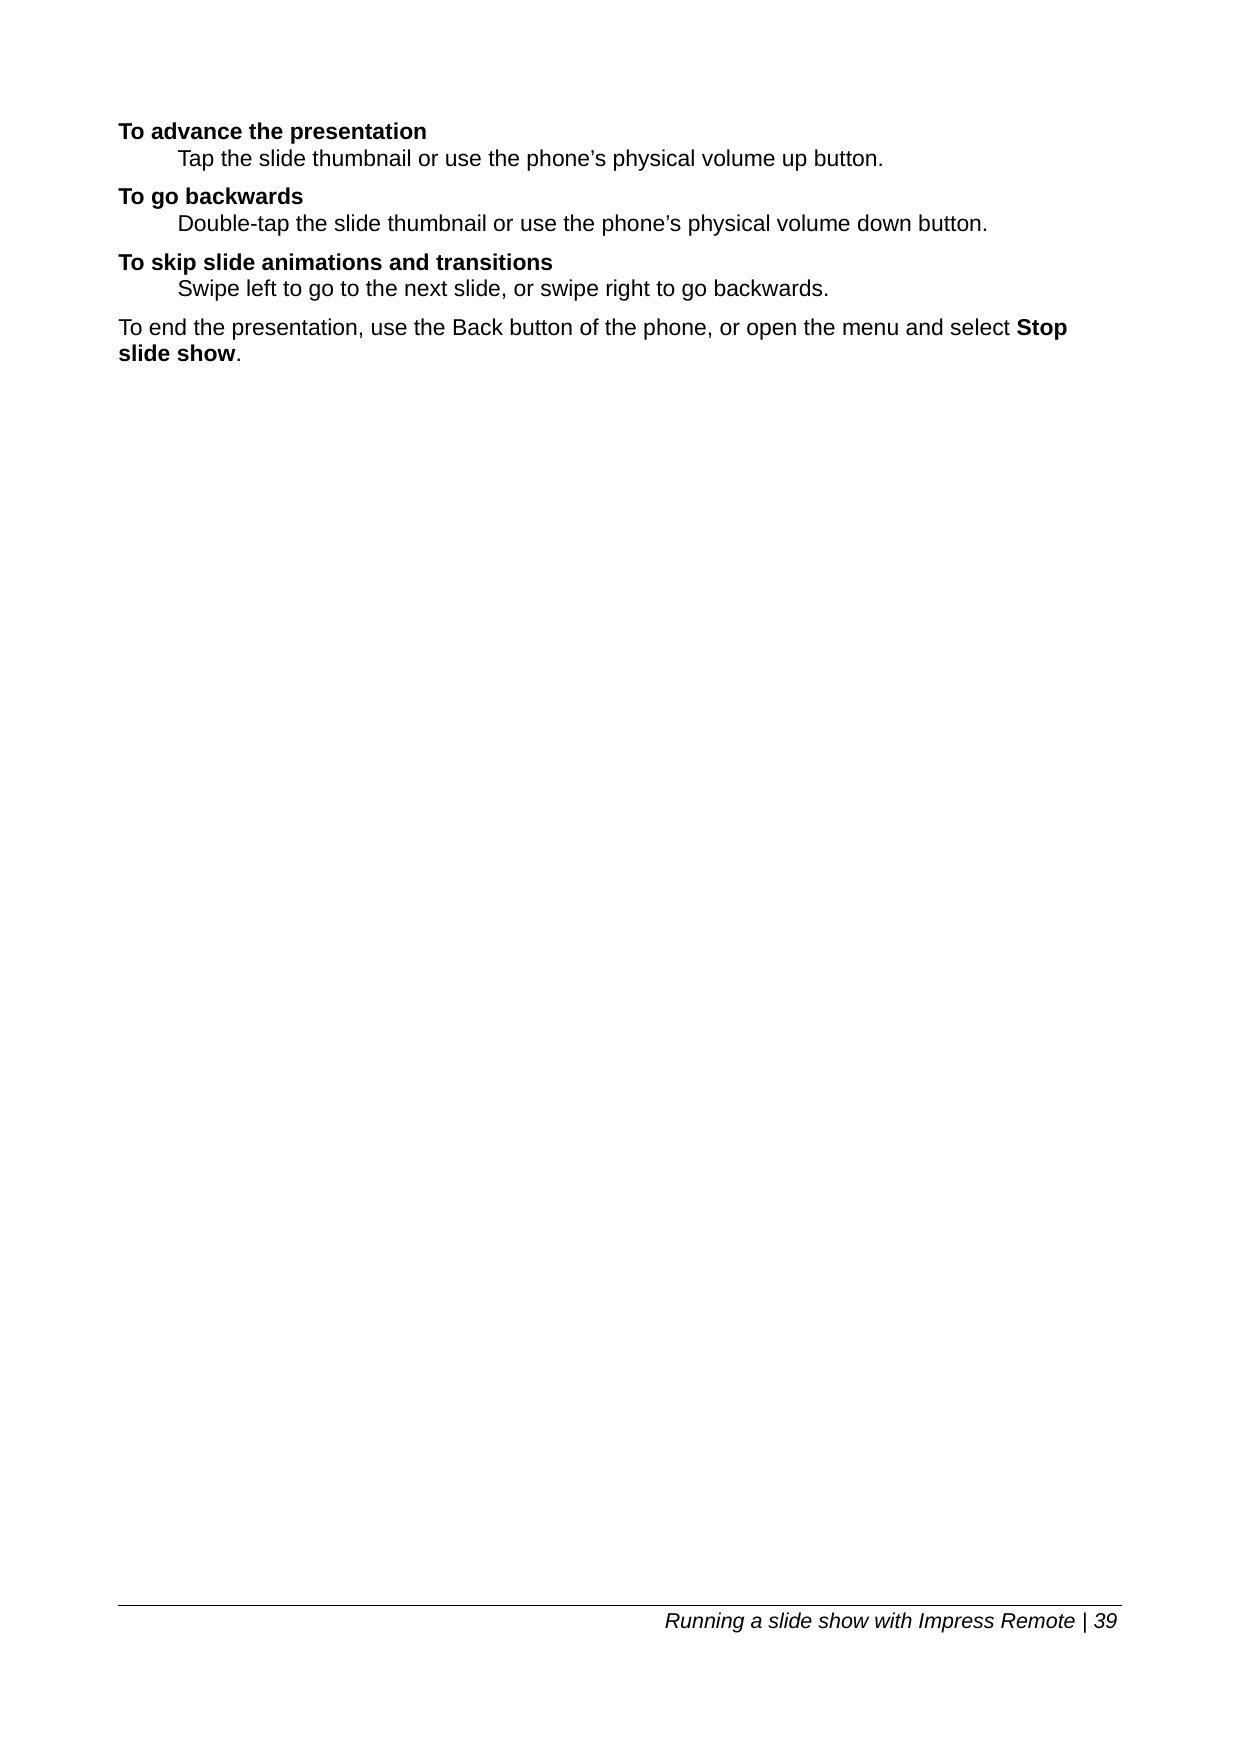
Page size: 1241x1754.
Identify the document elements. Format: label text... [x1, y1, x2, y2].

text To end the presentation, use the Back button of the phone, or open the menu and select Stop slide show. [118, 314, 1122, 366]
text Double-tap the slide thumbnail or use the phone’s physical volume down button. [177, 210, 1122, 236]
text Swipe left to go to the next slide, or swipe right to go backwards. [177, 275, 1122, 301]
text Tap the slide thumbnail or use the phone’s physical volume up button. [177, 144, 1122, 171]
text To skip slide animations and transitions [118, 248, 1122, 275]
text To go backwards [118, 183, 1122, 210]
text To advance the presentation [118, 118, 1122, 144]
